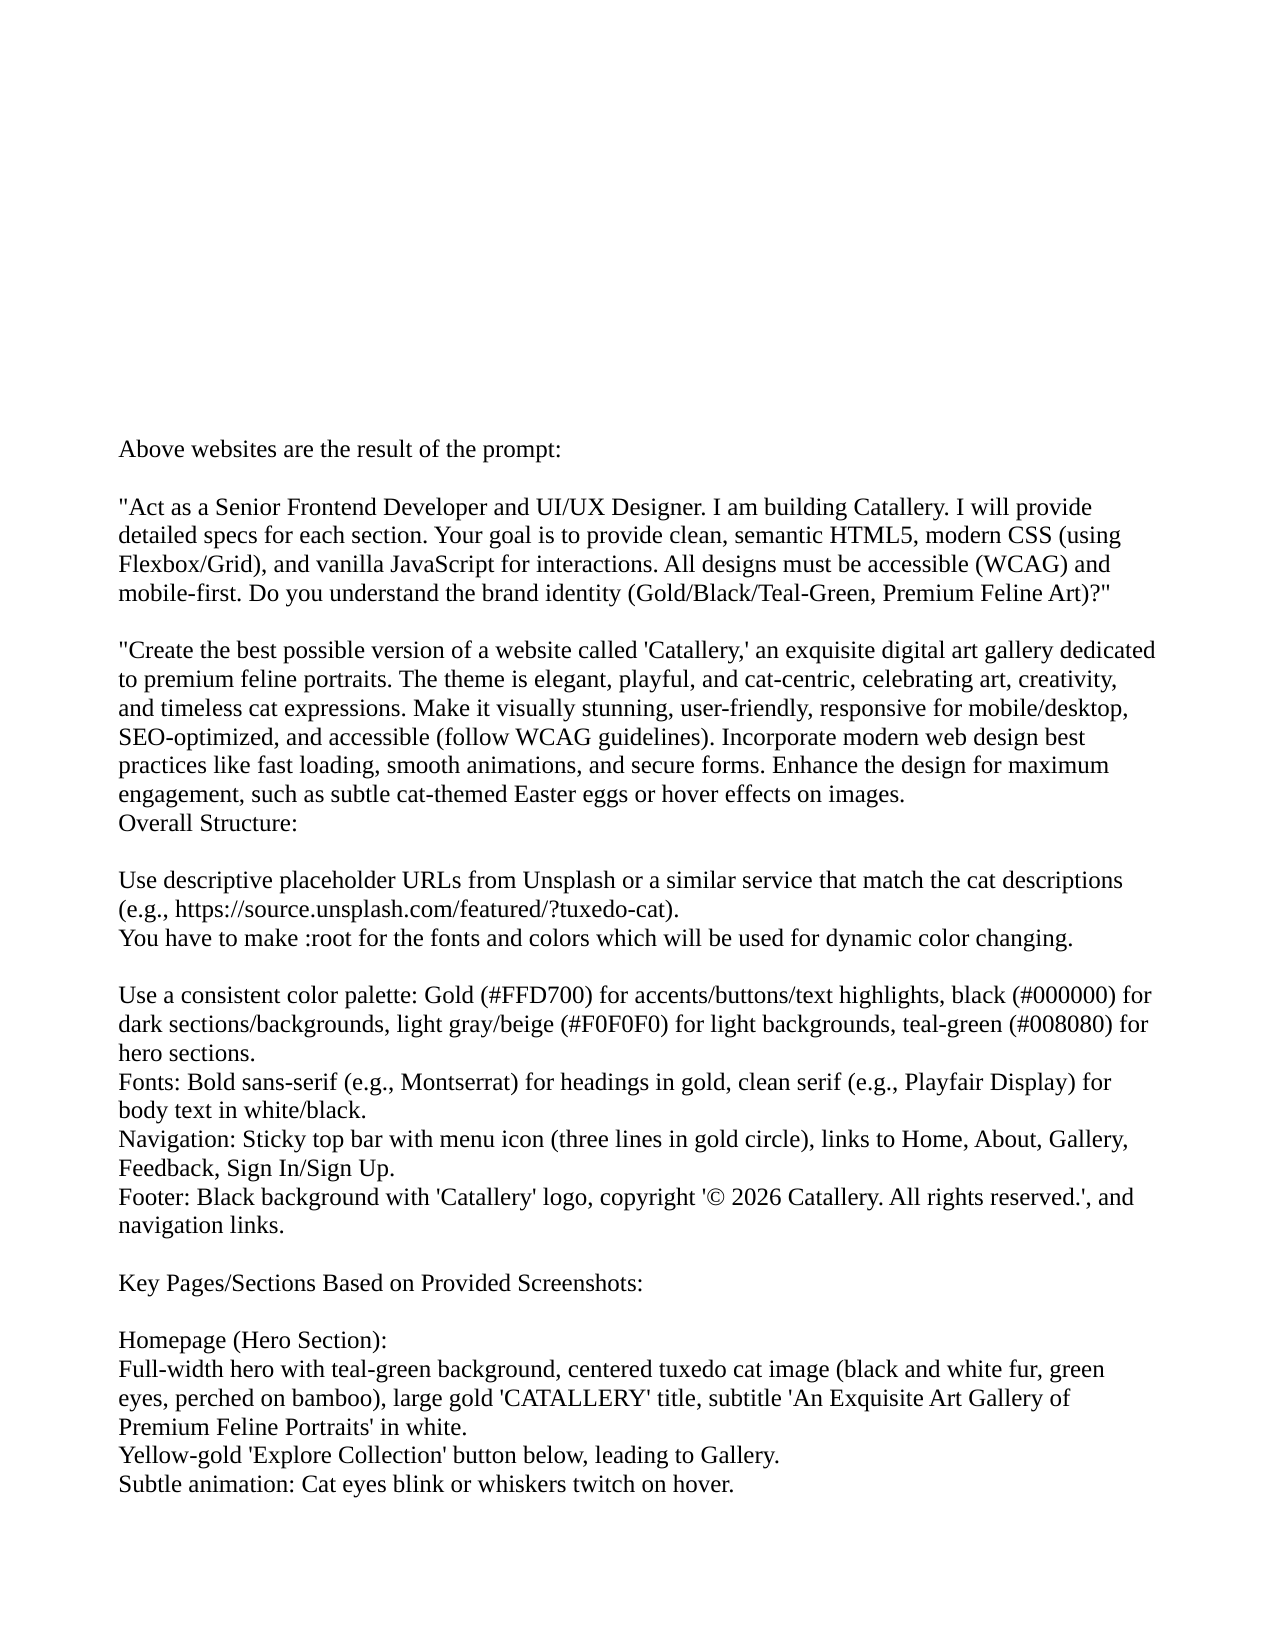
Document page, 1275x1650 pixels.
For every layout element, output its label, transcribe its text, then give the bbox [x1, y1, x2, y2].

text Above websites are the result of the prompt: [118, 434, 1157, 463]
text Fonts: Bold sans-serif (e.g., Montserrat) for headings in gold, clean serif (e.g., Playfair Display) for body text in white/black. [118, 1067, 1157, 1124]
text Key Pages/Sections Based on Provided Screenshots: [118, 1268, 1157, 1297]
text "Create the best possible version of a website called 'Catallery,' an exquisite digital art gallery dedicated to premium feline portraits. The theme is elegant, playful, and cat-centric, celebrating art, creativity, and timeless cat expressions. Make it visually stunning, user-friendly, responsive for mobile/desktop, SEO-optimized, and accessible (follow WCAG guidelines). Incorporate modern web design best practices like fast loading, smooth animations, and secure forms. Enhance the design for maximum engagement, such as subtle cat-themed Easter eggs or hover effects on images. [118, 636, 1157, 808]
text Navigation: Sticky top bar with menu icon (three lines in gold circle), links to Home, About, Gallery, Feedback, Sign In/Sign Up. [118, 1124, 1157, 1182]
text Subtle animation: Cat eyes blink or whiskers twitch on hover. [118, 1469, 1157, 1498]
text You have to make :root for the fonts and colors which will be used for dynamic color changing. [118, 923, 1157, 952]
text Use descriptive placeholder URLs from Unsplash or a similar service that match the cat descriptions (e.g., https://source.unsplash.com/featured/?tuxedo-cat). [118, 866, 1157, 923]
text Footer: Black background with 'Catallery' logo, copyright '© 2026 Catallery. All rights reserved.', and navigation links. [118, 1182, 1157, 1239]
text Yellow-gold 'Explore Collection' button below, leading to Gallery. [118, 1441, 1157, 1469]
text "Act as a Senior Frontend Developer and UI/UX Designer. I am building Catallery. I will provide detailed specs for each section. Your goal is to provide clean, semantic HTML5, modern CSS (using Flexbox/Grid), and vanilla JavaScript for interactions. All designs must be accessible (WCAG) and mobile-first. Do you understand the brand identity (Gold/Black/Teal-Green, Premium Feline Art)?" [118, 492, 1157, 607]
text Homepage (Hero Section): [118, 1326, 1157, 1354]
text Overall Structure: [118, 808, 1157, 837]
text Full-width hero with teal-green background, centered tuxedo cat image (black and white fur, green eyes, perched on bamboo), large gold 'CATALLERY' title, subtitle 'An Exquisite Art Gallery of Premium Feline Portraits' in white. [118, 1354, 1157, 1441]
text Use a consistent color palette: Gold (#FFD700) for accents/buttons/text highlights, black (#000000) for dark sections/backgrounds, light gray/beige (#F0F0F0) for light backgrounds, teal-green (#008080) for hero sections. [118, 981, 1157, 1067]
